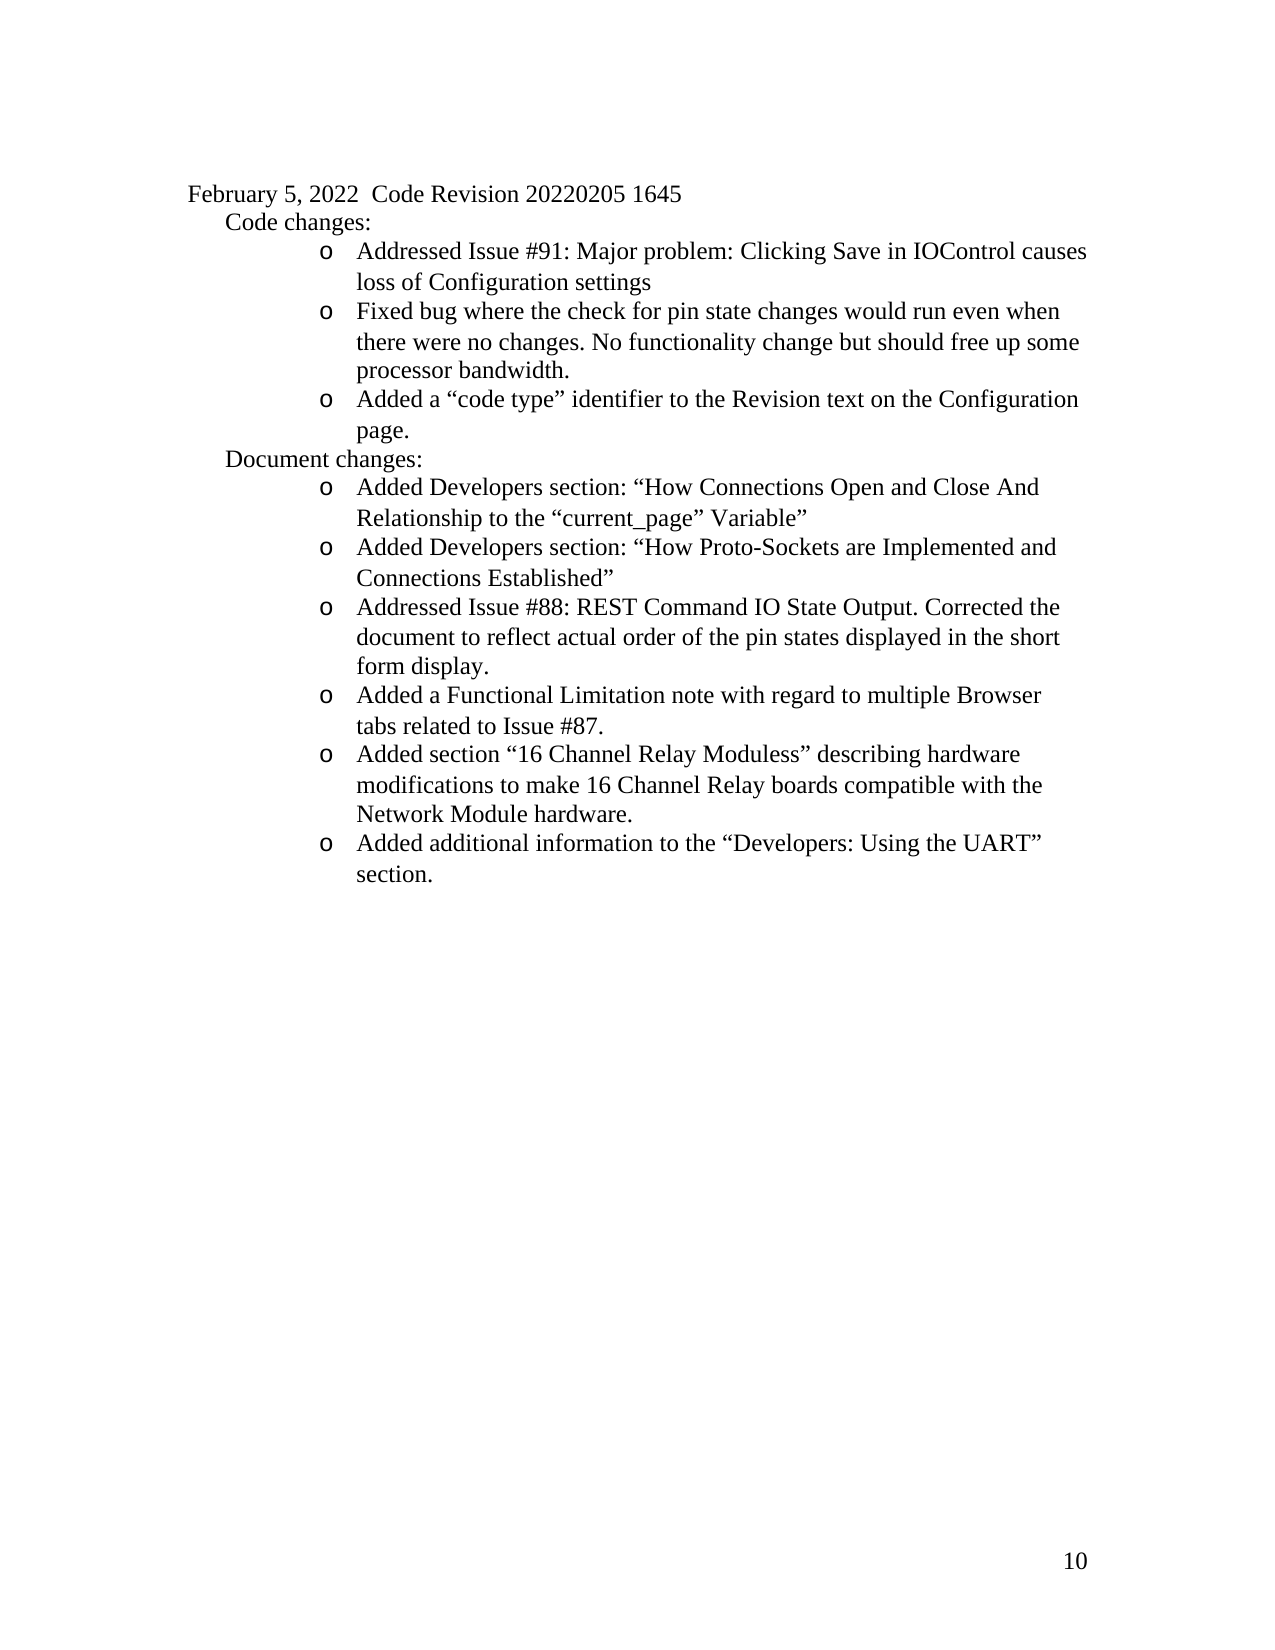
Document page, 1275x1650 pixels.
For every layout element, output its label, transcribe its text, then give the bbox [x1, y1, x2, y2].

list Addressed Issue #88: REST Command IO State Output. Corrected the document to reflect actual order of the pin states displayed in the short form display. [319, 592, 1087, 680]
text Code changes: [225, 207, 1087, 236]
list Added Developers section: “How Proto-Sockets are Implemented and Connections Established” [319, 532, 1087, 592]
text Document changes: [225, 444, 1087, 472]
list Addressed Issue #91: Major problem: Clicking Save in IOControl causes loss of Configuration settings [319, 236, 1087, 296]
list Added a “code type” identifier to the Revision text on the Configuration page. [319, 384, 1087, 444]
list Fixed bug where the check for pin state changes would run even when there were no changes. No functionality change but should free up some processor bandwidth. [319, 296, 1087, 384]
list Added Developers section: “How Connections Open and Close And Relationship to the “current_page” Variable” [319, 472, 1087, 532]
list Added a Functional Limitation note with regard to multiple Browser tabs related to Issue #87. [319, 680, 1087, 739]
text February 5, 2022 Code Revision 20220205 1645 [187, 179, 1087, 207]
list Added section “16 Channel Relay Moduless” describing hardware modifications to make 16 Channel Relay boards compatible with the Network Module hardware. [319, 739, 1087, 828]
list Added additional information to the “Developers: Using the UART” section. [319, 828, 1087, 887]
